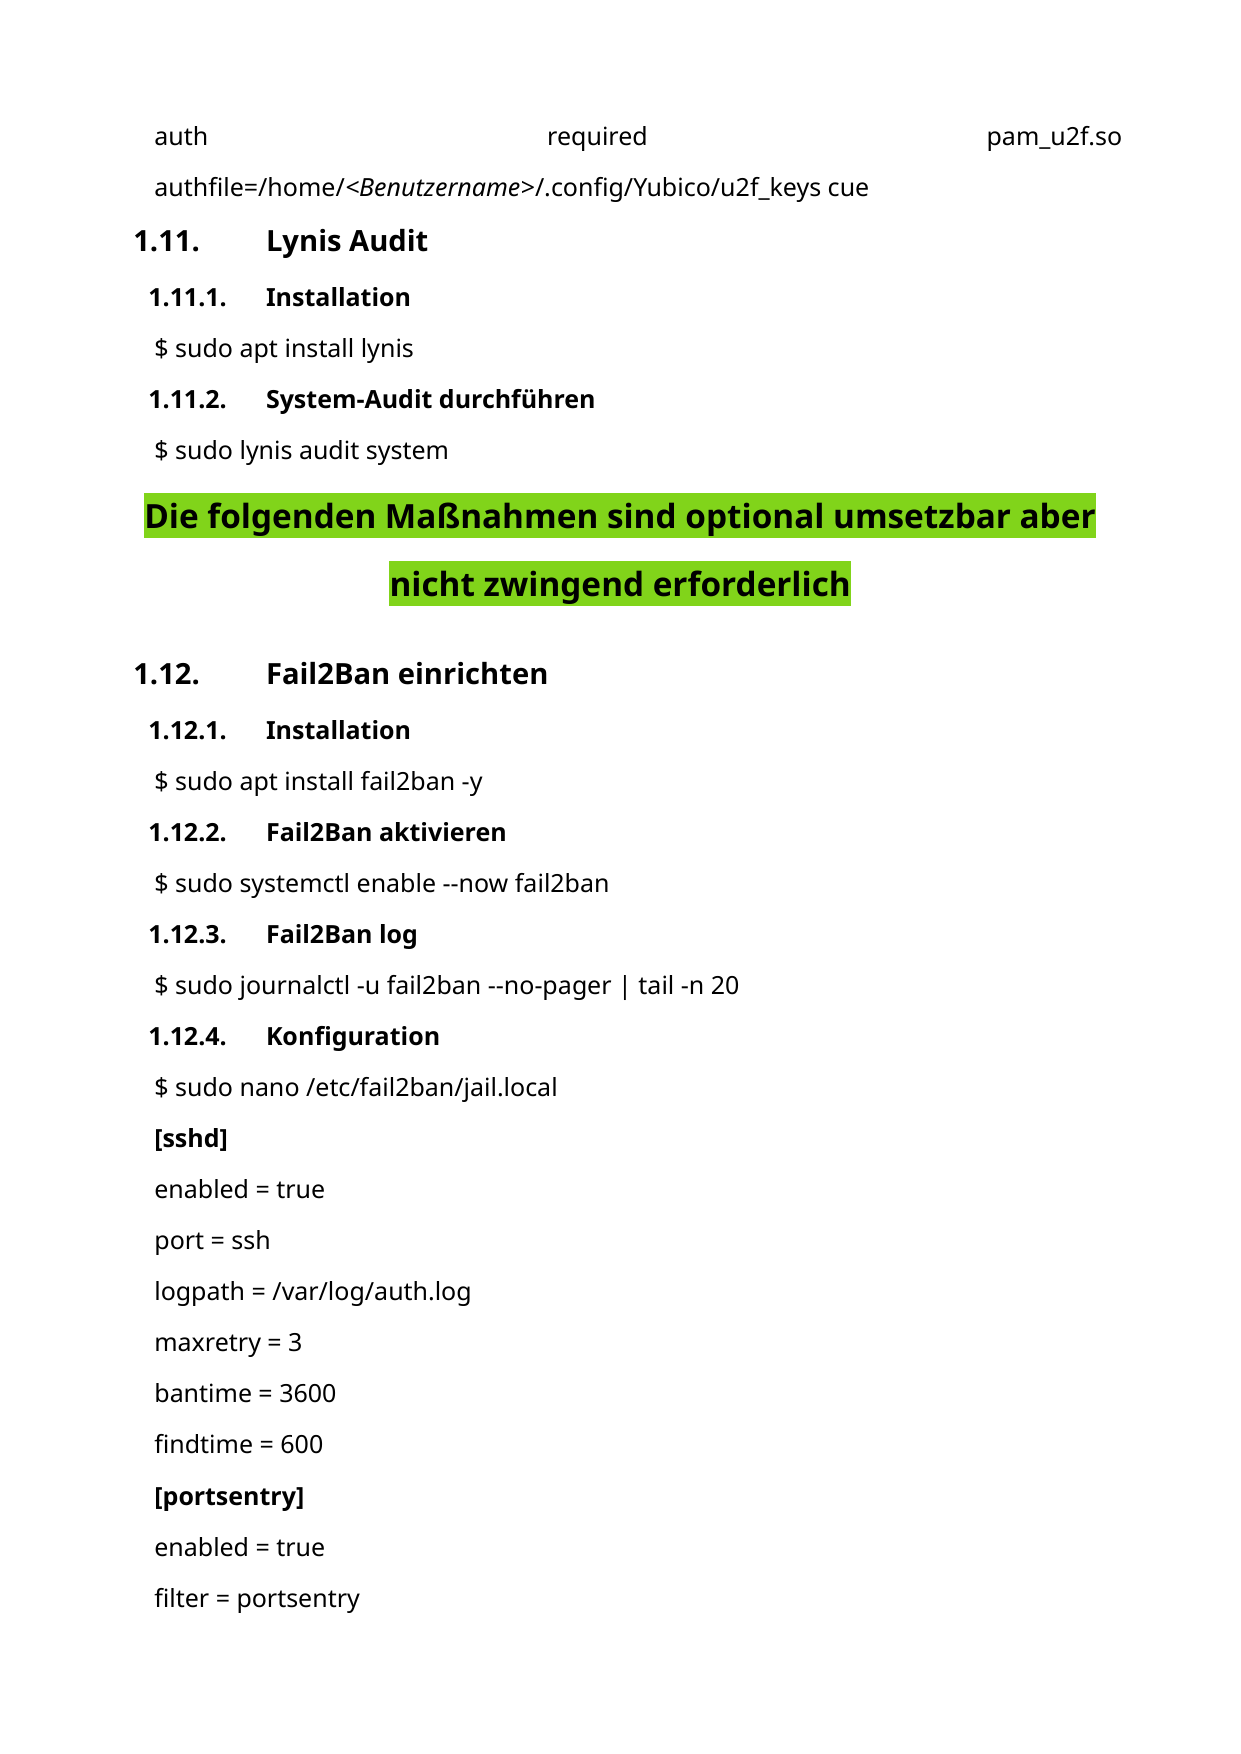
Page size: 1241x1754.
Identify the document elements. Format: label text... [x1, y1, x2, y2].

text $ sudo lynis audit system [154, 433, 1122, 467]
subtitle Installation [118, 280, 1122, 314]
text port = ssh [154, 1223, 1122, 1257]
text [sshd] [154, 1121, 1122, 1155]
text Die folgenden Maßnahmen sind optional umsetzbar aber nicht zwingend erforderlich [118, 493, 1122, 606]
text $ sudo apt install fail2ban -y [154, 763, 1122, 798]
text bantime = 3600 [154, 1376, 1122, 1410]
text $ sudo systemctl enable --now fail2ban [154, 866, 1122, 900]
subtitle System-Audit durchführen [118, 382, 1122, 416]
text maxretry = 3 [154, 1325, 1122, 1359]
text $ sudo apt install lynis [154, 331, 1122, 365]
text logpath = /var/log/auth.log [154, 1274, 1122, 1308]
text enabled = true [154, 1529, 1122, 1563]
subtitle Installation [118, 712, 1122, 747]
text $ sudo journalctl -u fail2ban --no-pager | tail -n 20 [154, 968, 1122, 1002]
subtitle Konfiguration [118, 1019, 1122, 1053]
text enabled = true [154, 1172, 1122, 1206]
text findtime = 600 [154, 1427, 1122, 1461]
text filter = portsentry [154, 1580, 1122, 1614]
subtitle Lynis Audit [118, 220, 1122, 260]
subtitle Fail2Ban einrichten [118, 653, 1122, 693]
subtitle Fail2Ban log [118, 917, 1122, 951]
subtitle Fail2Ban aktivieren [118, 814, 1122, 849]
text $ sudo nano /etc/fail2ban/jail.local [154, 1070, 1122, 1104]
text [portsentry] [154, 1478, 1122, 1512]
text auth required pam_u2f.so authfile=/home/<Benutzername>/.config/Yubico/u2f_keys cue [154, 118, 1122, 203]
